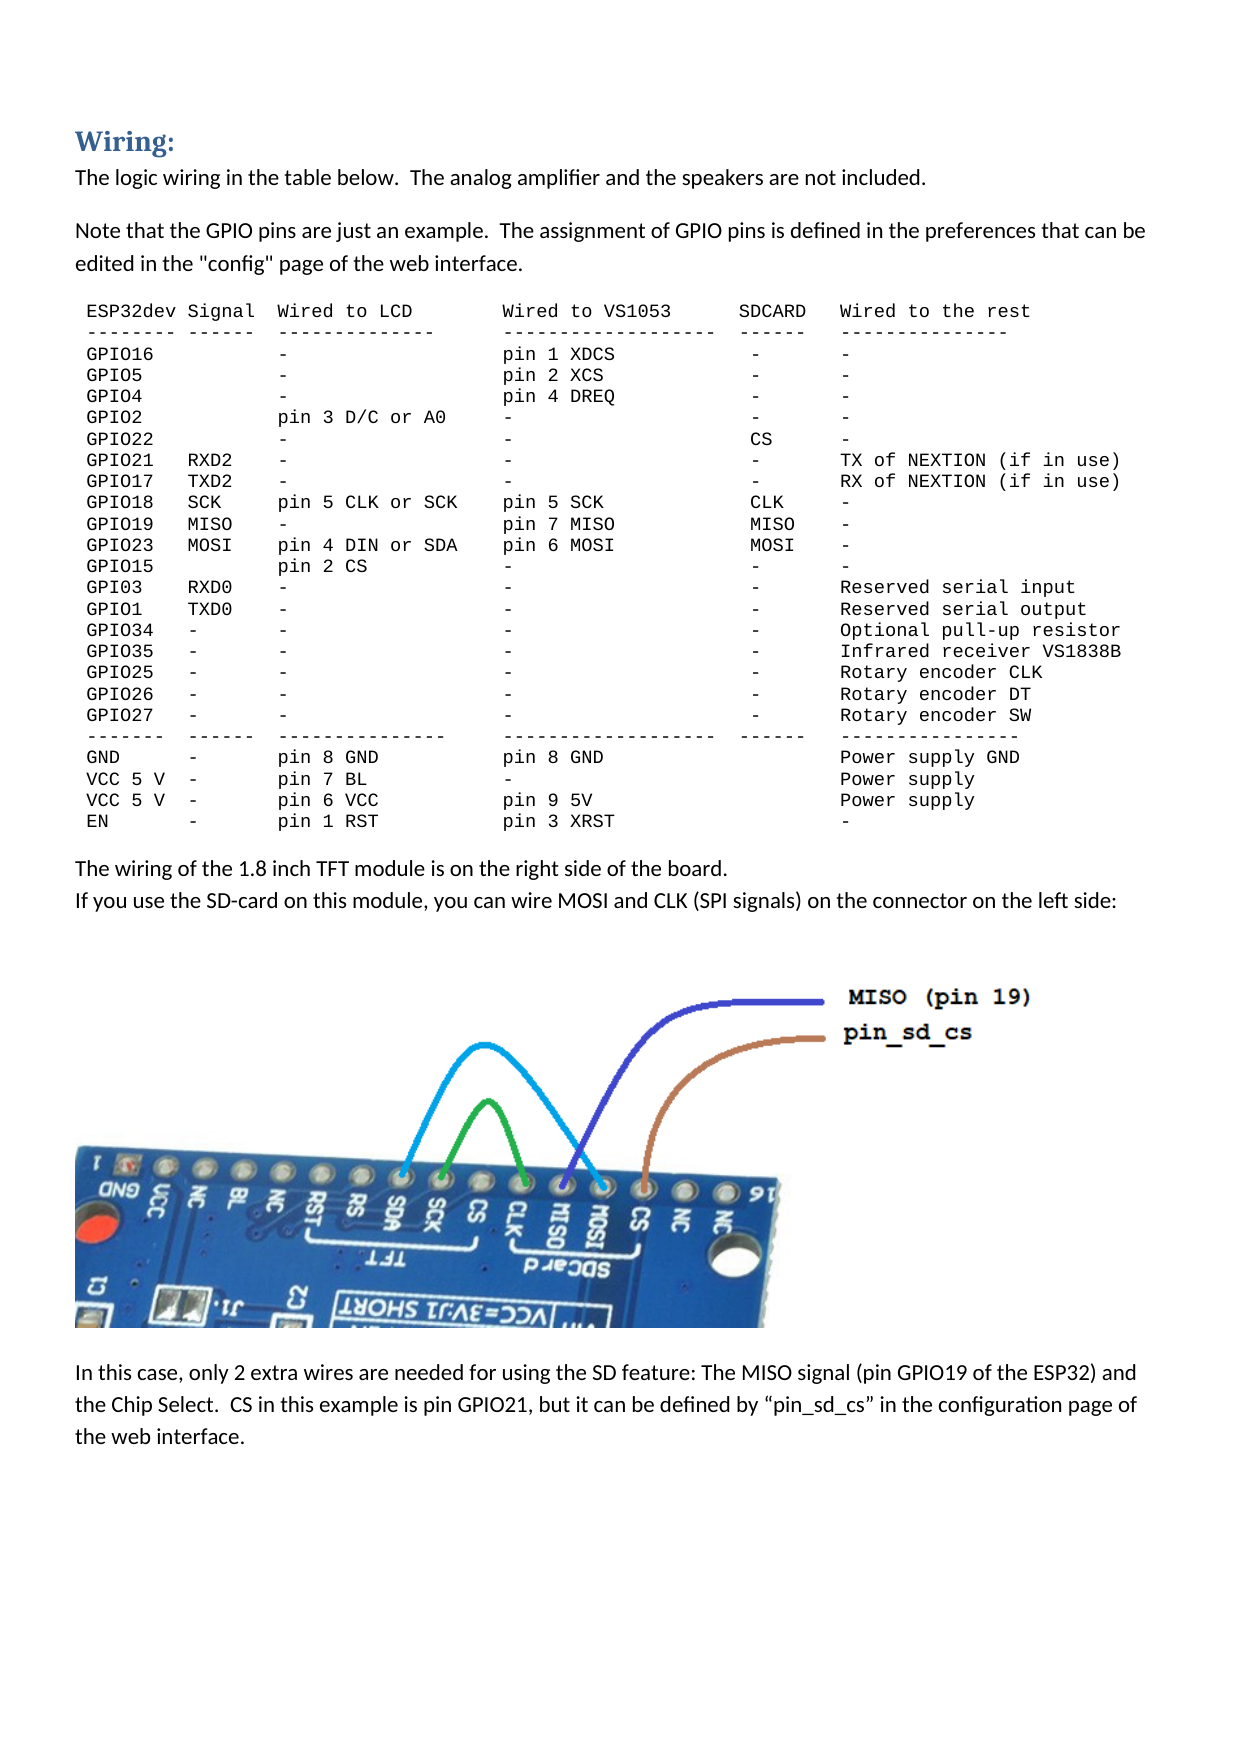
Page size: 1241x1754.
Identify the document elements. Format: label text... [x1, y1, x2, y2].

text GPIO19 MISO - pin 7 MISO MISO - [75, 514, 1165, 536]
text GPIO17 TXD2 - - - RX of NEXTION (if in use) [75, 472, 1165, 493]
subtitle Wiring: [75, 125, 1165, 158]
text The wiring of the 1.8 inch TFT module is on the right side of the board. If you use the SD-card on this module, you can wire MOSI and CLK (SPI signals) on the connector on the left side: [75, 854, 1165, 914]
text Note that the GPIO pins are just an example. The assignment of GPIO pins is defined in the preferences that can be edited in the "config" page of the web interface. [75, 217, 1165, 277]
text GPIO15 pin 2 CS - - - [75, 557, 1165, 578]
text GPIO4 - pin 4 DREQ - - [75, 387, 1165, 408]
picture [75, 939, 1055, 1328]
text -------- ------ -------------- ------------------- ------ --------------- [75, 323, 1165, 344]
text VCC 5 V - pin 7 BL - Power supply [75, 769, 1165, 791]
text GND - pin 8 GND pin 8 GND Power supply GND [75, 748, 1165, 769]
text GPIO16 - pin 1 XDCS - - [75, 344, 1165, 366]
text GPI03 RXD0 - - - Reserved serial input [75, 578, 1165, 599]
text GPIO35 - - - - Infrared receiver VS1838B [75, 642, 1165, 663]
text GPIO23 MOSI pin 4 DIN or SDA pin 6 MOSI MOSI - [75, 536, 1165, 557]
text GPIO34 - - - - Optional pull-up resistor [75, 621, 1165, 642]
text GPIO22 - - CS - [75, 429, 1165, 451]
text GPIO27 - - - - Rotary encoder SW [75, 706, 1165, 727]
text ESP32dev Signal Wired to LCD Wired to VS1053 SDCARD Wired to the rest [75, 302, 1165, 323]
text VCC 5 V - pin 6 VCC pin 9 5V Power supply [75, 791, 1165, 812]
text GPIO25 - - - - Rotary encoder CLK [75, 663, 1165, 684]
text The logic wiring in the table below. The analog amplifier and the speakers are not included. [75, 163, 1165, 192]
text ------- ------ --------------- ------------------- ------ ---------------- [75, 727, 1165, 748]
text GPIO5 - pin 2 XCS - - [75, 366, 1165, 387]
text GPIO2 pin 3 D/C or A0 - - - [75, 408, 1165, 429]
text EN - pin 1 RST pin 3 XRST - [75, 812, 1165, 833]
text GPIO18 SCK pin 5 CLK or SCK pin 5 SCK CLK - [75, 493, 1165, 514]
text In this case, only 2 extra wires are needed for using the SD feature: The MISO signal (pin GPIO19 of the ESP32) and the Chip Select. CS in this example is pin GPIO21, but it can be defined by “pin_sd_cs” in the configuration page of the web interface. [75, 1358, 1165, 1450]
text GPIO21 RXD2 - - - TX of NEXTION (if in use) [75, 451, 1165, 472]
text GPIO26 - - - - Rotary encoder DT [75, 684, 1165, 706]
text GPIO1 TXD0 - - - Reserved serial output [75, 599, 1165, 621]
